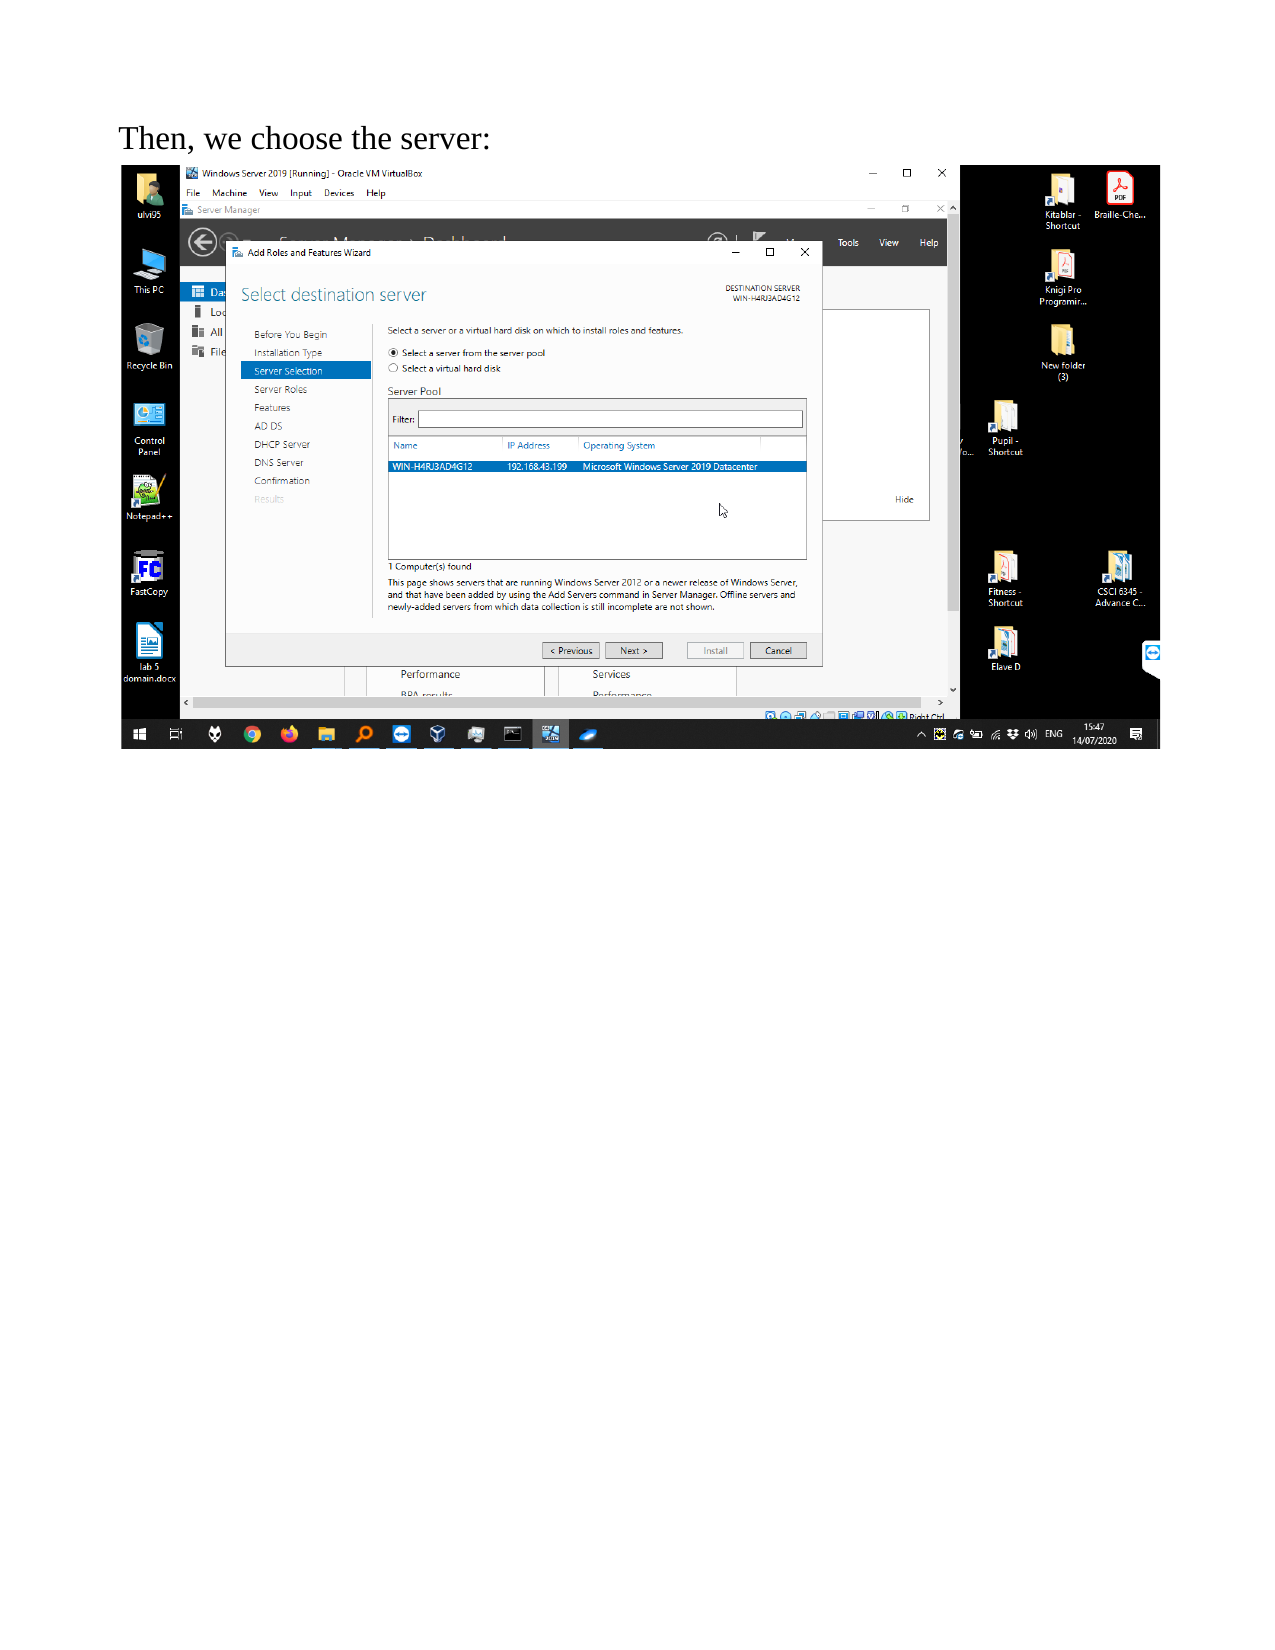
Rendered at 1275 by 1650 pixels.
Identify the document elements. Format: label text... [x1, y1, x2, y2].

picture [121, 165, 1161, 749]
text Then, we choose the server: [118, 118, 1157, 156]
